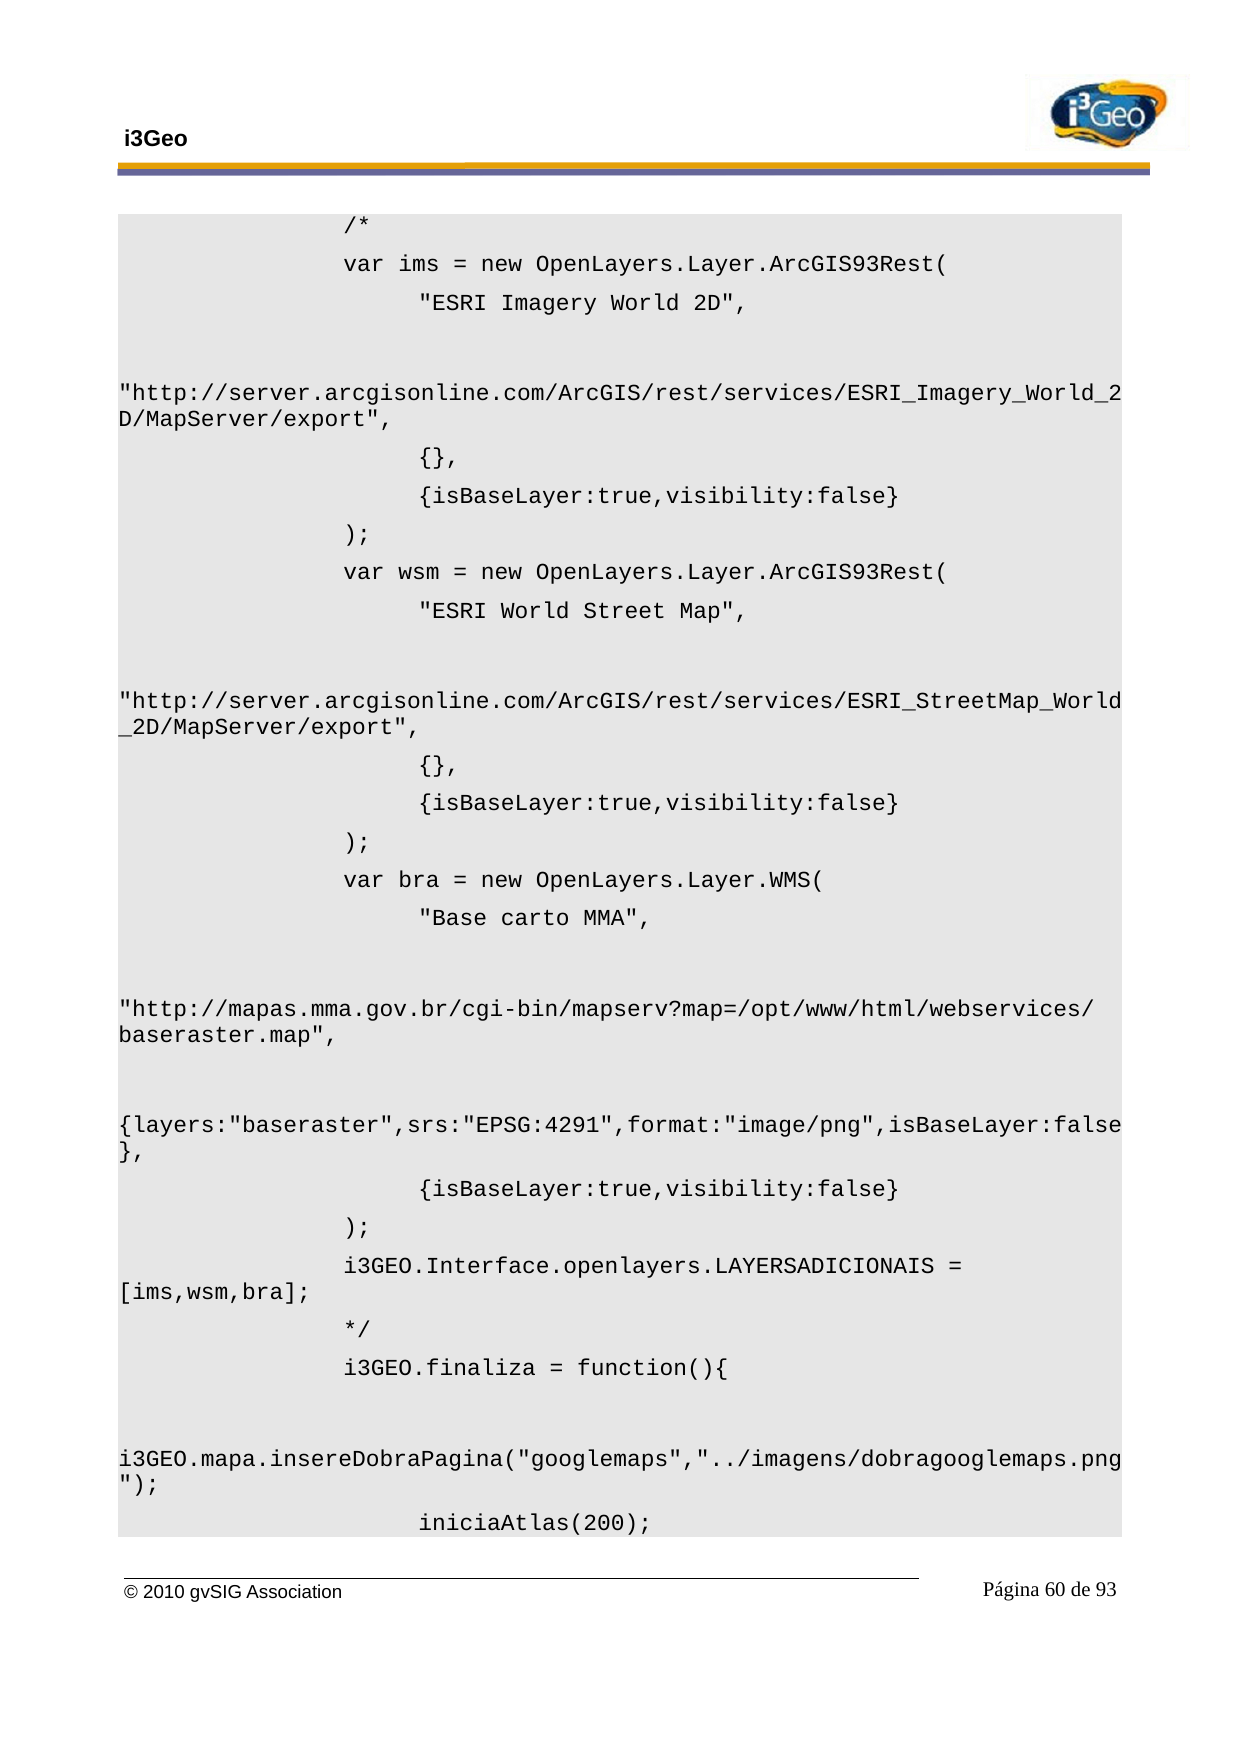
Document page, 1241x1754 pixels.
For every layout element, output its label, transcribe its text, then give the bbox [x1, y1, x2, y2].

text i3GEO.finaliza = function(){ [118, 1357, 1122, 1383]
text ); [118, 522, 1122, 548]
text ); [118, 1216, 1122, 1242]
text iniciaAtlas(200); [118, 1511, 1122, 1537]
text "Base carto MMA", [118, 907, 1122, 933]
text */ [118, 1318, 1122, 1344]
text "ESRI Imagery World 2D", [118, 291, 1122, 317]
text i3GEO.Interface.openlayers.LAYERSADICIONAIS = [ims,wsm,bra]; [118, 1254, 1122, 1306]
text "http://server.arcgisonline.com/ArcGIS/rest/services/ESRI_StreetMap_World_2D/MapServer/export", [118, 637, 1122, 741]
text var wsm = new OpenLayers.Layer.ArcGIS93Rest( [118, 561, 1122, 587]
text {}, [118, 446, 1122, 472]
text {isBaseLayer:true,visibility:false} [118, 484, 1122, 510]
picture [1025, 74, 1191, 151]
text var bra = new OpenLayers.Layer.WMS( [118, 868, 1122, 894]
text "ESRI World Street Map", [118, 599, 1122, 625]
text {isBaseLayer:true,visibility:false} [118, 1177, 1122, 1203]
text /* [118, 214, 1122, 240]
text "http://mapas.mma.gov.br/cgi-bin/mapserv?map=/opt/www/html/webservices/baseraster.map", [118, 945, 1122, 1049]
text i3GEO.mapa.insereDobraPagina("googlemaps","../imagens/dobragooglemaps.png"); [118, 1395, 1122, 1499]
text {isBaseLayer:true,visibility:false} [118, 792, 1122, 818]
text {}, [118, 753, 1122, 779]
text "http://server.arcgisonline.com/ArcGIS/rest/services/ESRI_Imagery_World_2D/MapServer/export", [118, 329, 1122, 433]
text ); [118, 830, 1122, 856]
text {layers:"baseraster",srs:"EPSG:4291",format:"image/png",isBaseLayer:false}, [118, 1061, 1122, 1165]
text var ims = new OpenLayers.Layer.ArcGIS93Rest( [118, 253, 1122, 279]
